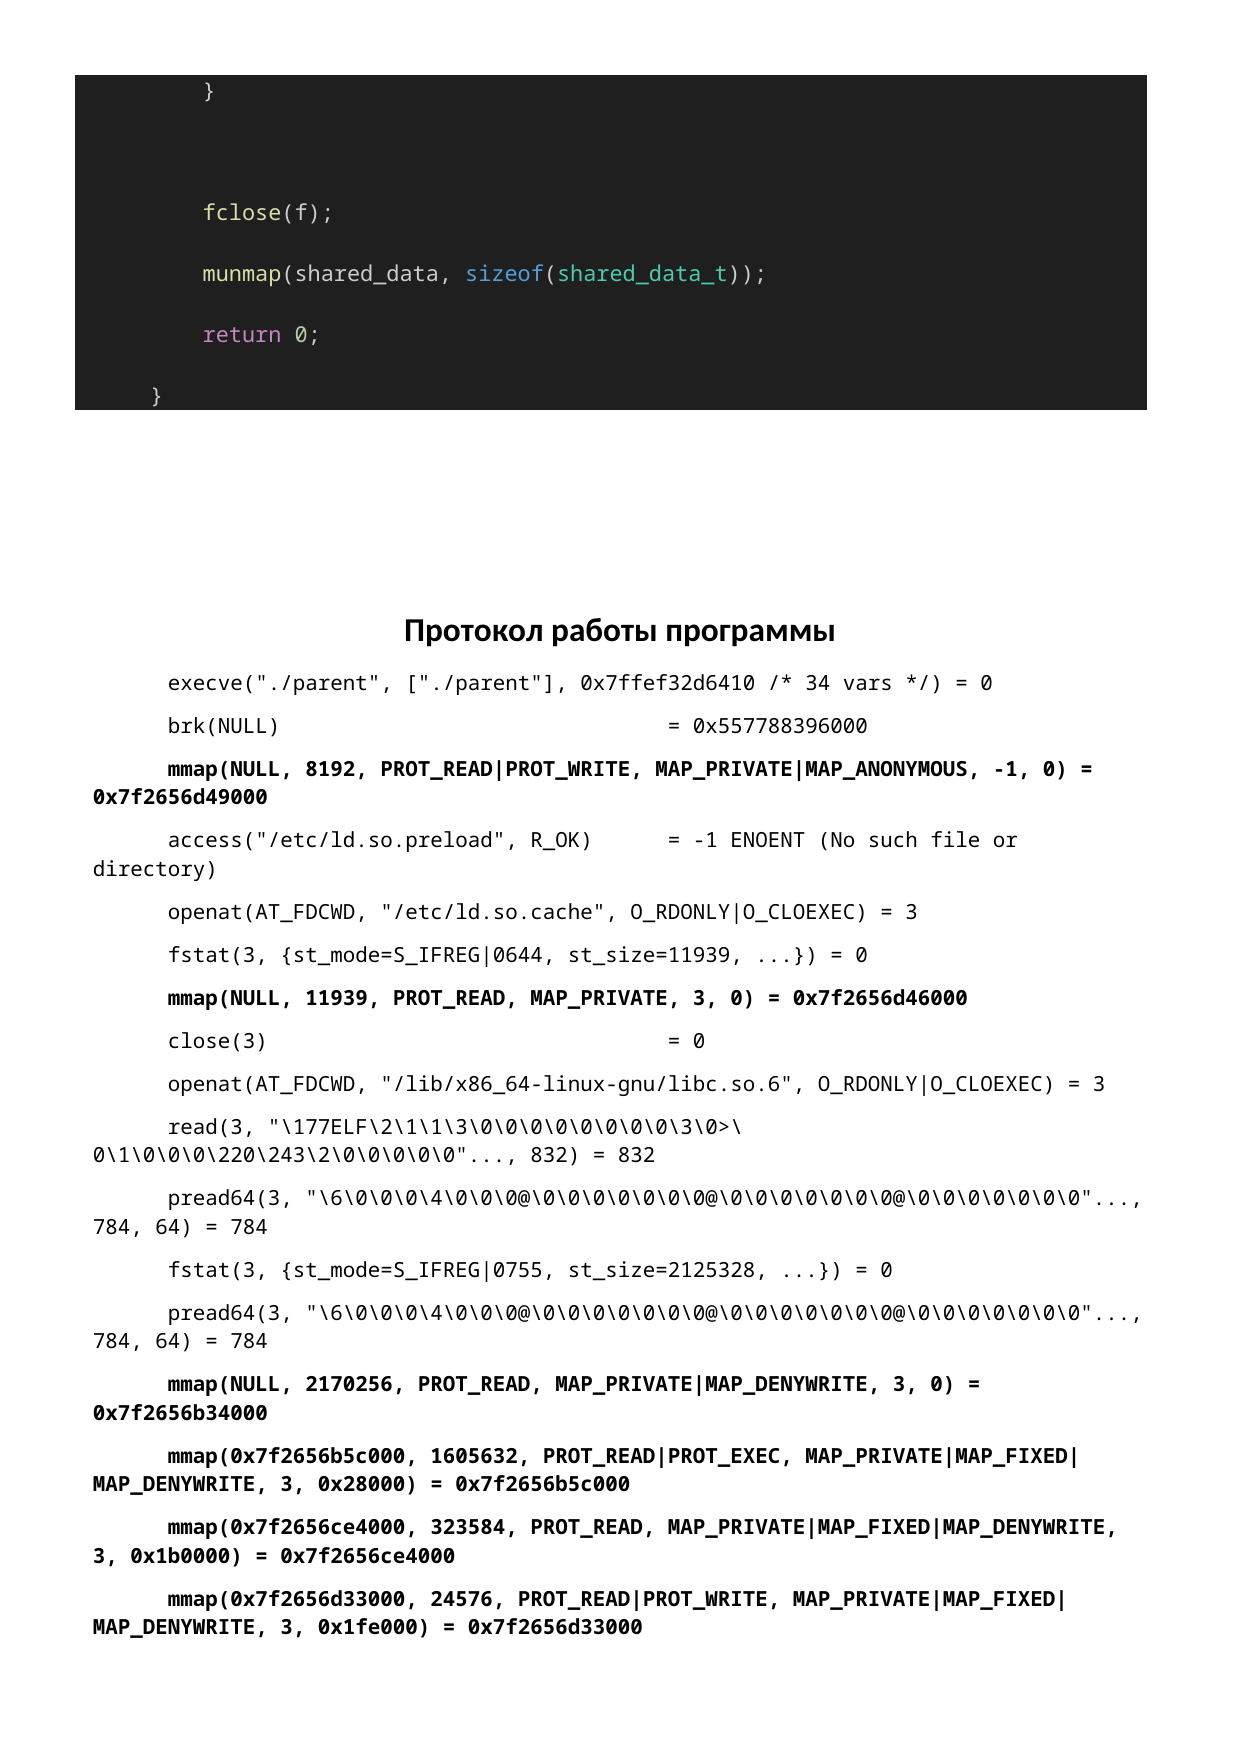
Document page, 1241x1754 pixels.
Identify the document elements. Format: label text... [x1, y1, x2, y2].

text } [75, 75, 1147, 105]
text execve("./parent", ["./parent"], 0x7ffef32d6410 /* 34 vars */) = 0 [93, 668, 1147, 696]
text fstat(3, {st_mode=S_IFREG|0644, st_size=11939, ...}) = 0 [93, 940, 1147, 968]
text access("/etc/ld.so.preload", R_OK) = -1 ENOENT (No such file or directory) [93, 826, 1147, 882]
text Протокол работы программы [93, 609, 1147, 649]
text openat(AT_FDCWD, "/lib/x86_64-linux-gnu/libc.so.6", O_RDONLY|O_CLOEXEC) = 3 [93, 1069, 1147, 1097]
text mmap(NULL, 8192, PROT_READ|PROT_WRITE, MAP_PRIVATE|MAP_ANONYMOUS, -1, 0) = 0x7f2656d49000 [93, 754, 1147, 811]
text openat(AT_FDCWD, "/etc/ld.so.cache", O_RDONLY|O_CLOEXEC) = 3 [93, 897, 1147, 925]
text fclose(f); [75, 197, 1147, 227]
text pread64(3, "\6\0\0\0\4\0\0\0@\0\0\0\0\0\0\0@\0\0\0\0\0\0\0@\0\0\0\0\0\0\0"..., 784, 64) = 784 [93, 1298, 1147, 1355]
text munmap(shared_data, sizeof(shared_data_t)); [75, 258, 1147, 288]
text mmap(0x7f2656ce4000, 323584, PROT_READ, MAP_PRIVATE|MAP_FIXED|MAP_DENYWRITE, 3, 0x1b0000) = 0x7f2656ce4000 [93, 1512, 1147, 1569]
text close(3) = 0 [93, 1026, 1147, 1054]
text brk(NULL) = 0x557788396000 [93, 711, 1147, 739]
text pread64(3, "\6\0\0\0\4\0\0\0@\0\0\0\0\0\0\0@\0\0\0\0\0\0\0@\0\0\0\0\0\0\0"..., 784, 64) = 784 [93, 1183, 1147, 1240]
text mmap(0x7f2656b5c000, 1605632, PROT_READ|PROT_EXEC, MAP_PRIVATE|MAP_FIXED|MAP_DENYWRITE, 3, 0x28000) = 0x7f2656b5c000 [93, 1441, 1147, 1498]
text mmap(0x7f2656d33000, 24576, PROT_READ|PROT_WRITE, MAP_PRIVATE|MAP_FIXED|MAP_DENYWRITE, 3, 0x1fe000) = 0x7f2656d33000 [93, 1584, 1147, 1641]
text fstat(3, {st_mode=S_IFREG|0755, st_size=2125328, ...}) = 0 [93, 1255, 1147, 1283]
text return 0; [75, 319, 1147, 349]
text read(3, "\177ELF\2\1\1\3\0\0\0\0\0\0\0\0\3\0>\0\1\0\0\0\220\243\2\0\0\0\0\0"..., 832) = 832 [93, 1112, 1147, 1169]
text } [75, 380, 1147, 410]
text mmap(NULL, 11939, PROT_READ, MAP_PRIVATE, 3, 0) = 0x7f2656d46000 [93, 983, 1147, 1011]
text mmap(NULL, 2170256, PROT_READ, MAP_PRIVATE|MAP_DENYWRITE, 3, 0) = 0x7f2656b34000 [93, 1369, 1147, 1426]
